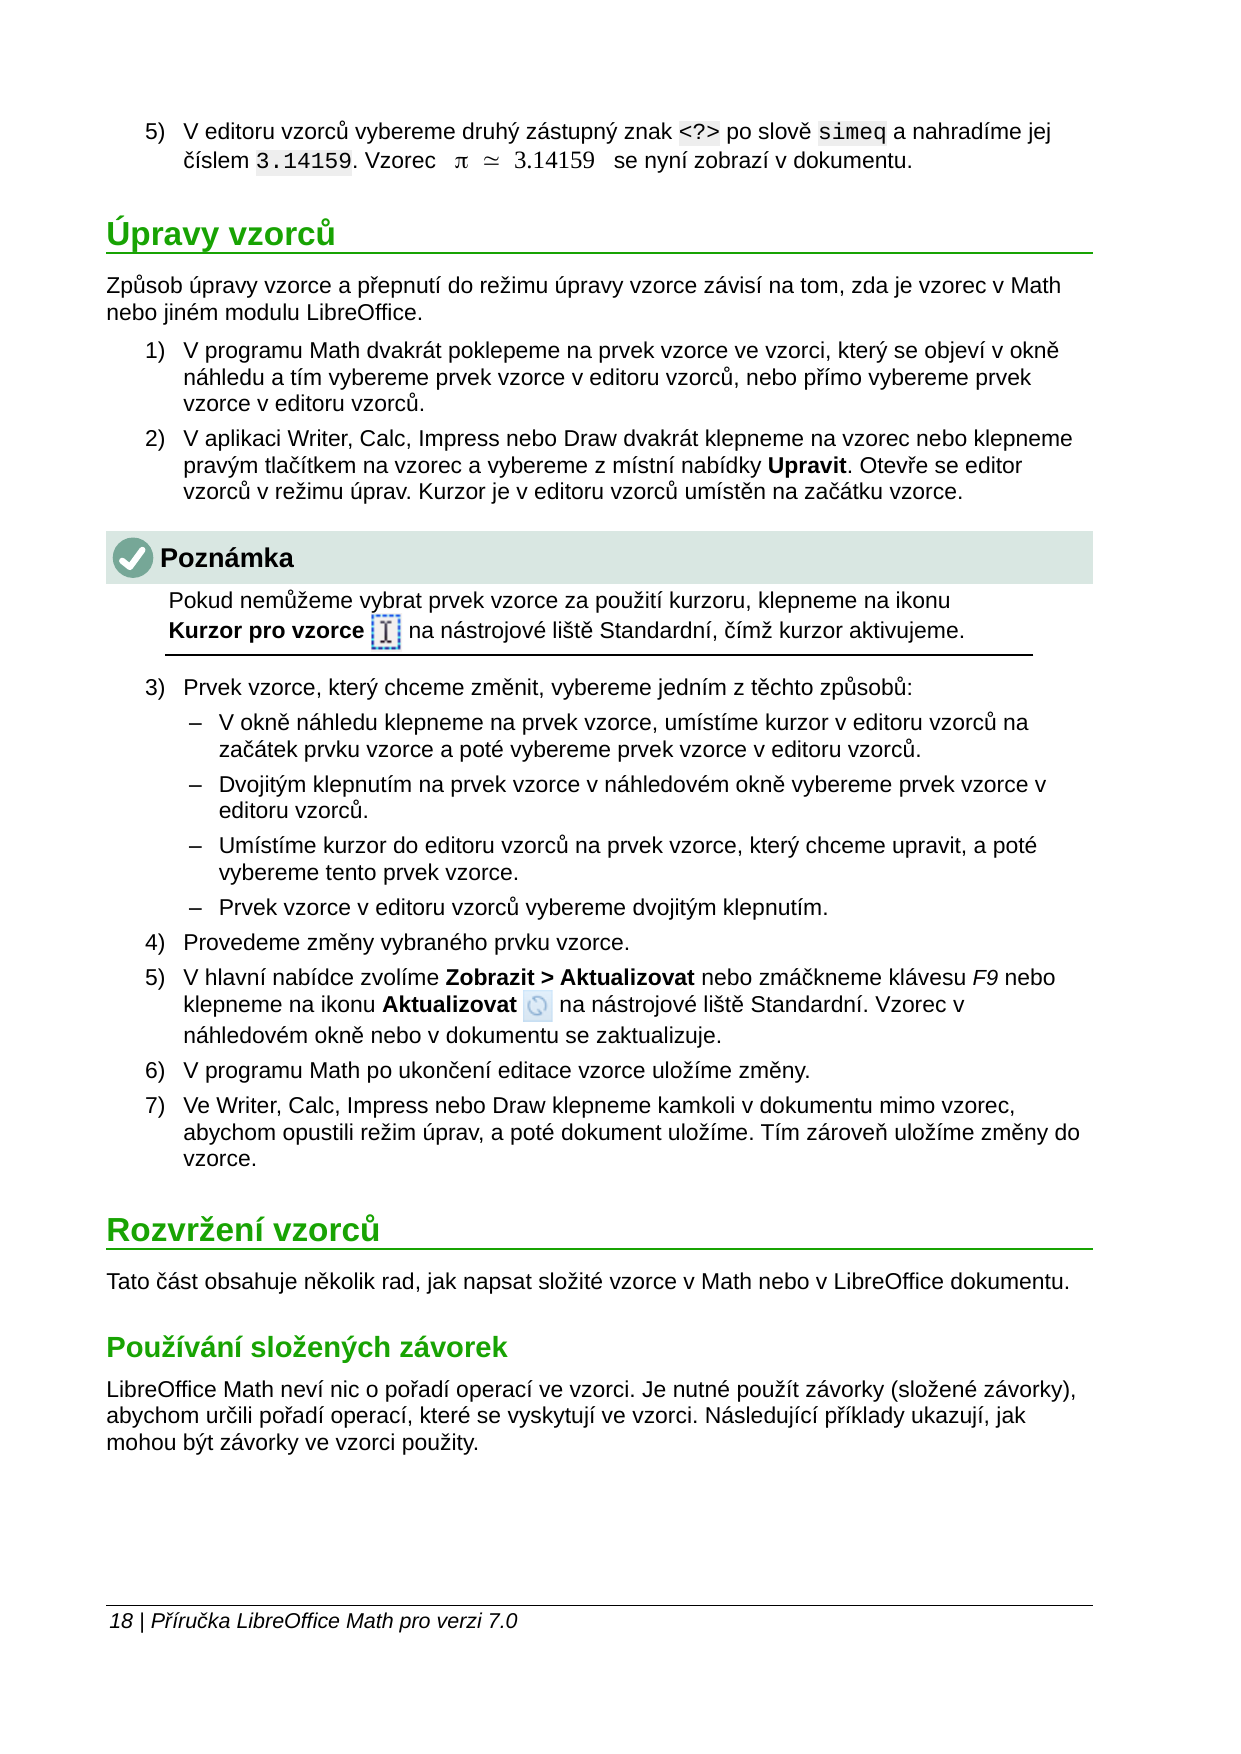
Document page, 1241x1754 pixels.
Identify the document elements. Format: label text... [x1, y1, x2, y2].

list Prvek vzorce v editoru vzorců vybereme dvojitým klepnutím. [189, 894, 1093, 920]
picture [523, 990, 553, 1022]
list V okně náhledu klepneme na prvek vzorce, umístíme kurzor v editoru vzorců na začátek prvku vzorce a poté vybereme prvek vzorce v editoru vzorců. [189, 709, 1093, 762]
subtitle Poznámka [106, 531, 1093, 584]
list V aplikaci Writer, Calc, Impress nebo Draw dvakrát klepneme na vzorec nebo klepneme pravým tlačítkem na vzorec a vybereme z místní nabídky Upravit. Otevře se editor vzorců v režimu úprav. Kurzor je v editoru vzorců umístěn na začátku vzorce. [165, 425, 1093, 504]
subtitle Úpravy vzorců [106, 214, 1093, 252]
list Umístíme kurzor do editoru vzorců na prvek vzorce, který chceme upravit, a poté vybereme tento prvek vzorce. [189, 832, 1093, 885]
list V editoru vzorců vybereme druhý zástupný znak <?> po slově simeq a nahradíme jej číslem 3.14159. Vzorecse nyní zobrazí v dokumentu. [165, 118, 1093, 176]
text LibreOffice Math neví nic o pořadí operací ve vzorci. Je nutné použít závorky (složené závorky), abychom určili pořadí operací, které se vyskytují ve vzorci. Následující příklady ukazují, jak mohou být závorky ve vzorci použity. [106, 1376, 1093, 1455]
subtitle Používání složených závorek [106, 1330, 1093, 1364]
list Prvek vzorce, který chceme změnit, vybereme jedním z těchto způsobů: [165, 674, 1093, 700]
list V hlavní nabídce zvolíme Zobrazit > Aktualizovat nebo zmáčkneme klávesu F9 nebo klepneme na ikonu Aktualizovat na nástrojové liště Standardní. Vzorec v náhledovém okně nebo v dokumentu se zaktualizuje. [165, 964, 1093, 1048]
list V programu Math dvakrát poklepeme na prvek vzorce ve vzorci, který se objeví v okně náhledu a tím vybereme prvek vzorce v editoru vzorců, nebo přímo vybereme prvek vzorce v editoru vzorců. [165, 337, 1093, 416]
text Pokud nemůžeme vybrat prvek vzorce za použití kurzoru, klepneme na ikonu Kurzor pro vzorce na nástrojové liště Standardní, čímž kurzor aktivujeme. [165, 584, 1033, 654]
list Ve Writer, Calc, Impress nebo Draw klepneme kamkoli v dokumentu mimo vzorec, abychom opustili režim úprav, a poté dokument uložíme. Tím zároveň uložíme změny do vzorce. [165, 1092, 1093, 1171]
picture [370, 613, 403, 652]
list V programu Math po ukončení editace vzorce uložíme změny. [165, 1057, 1093, 1083]
subtitle Rozvržení vzorců [106, 1210, 1093, 1248]
text Tato část obsahuje několik rad, jak napsat složité vzorce v Math nebo v LibreOffice dokumentu. [106, 1268, 1093, 1294]
text Způsob úpravy vzorce a přepnutí do režimu úpravy vzorce závisí na tom, zda je vzorec v Math nebo jiném modulu LibreOffice. [106, 272, 1093, 325]
list Provedeme změny vybraného prvku vzorce. [165, 929, 1093, 955]
list Dvojitým klepnutím na prvek vzorce v náhledovém okně vybereme prvek vzorce v editoru vzorců. [189, 771, 1093, 823]
